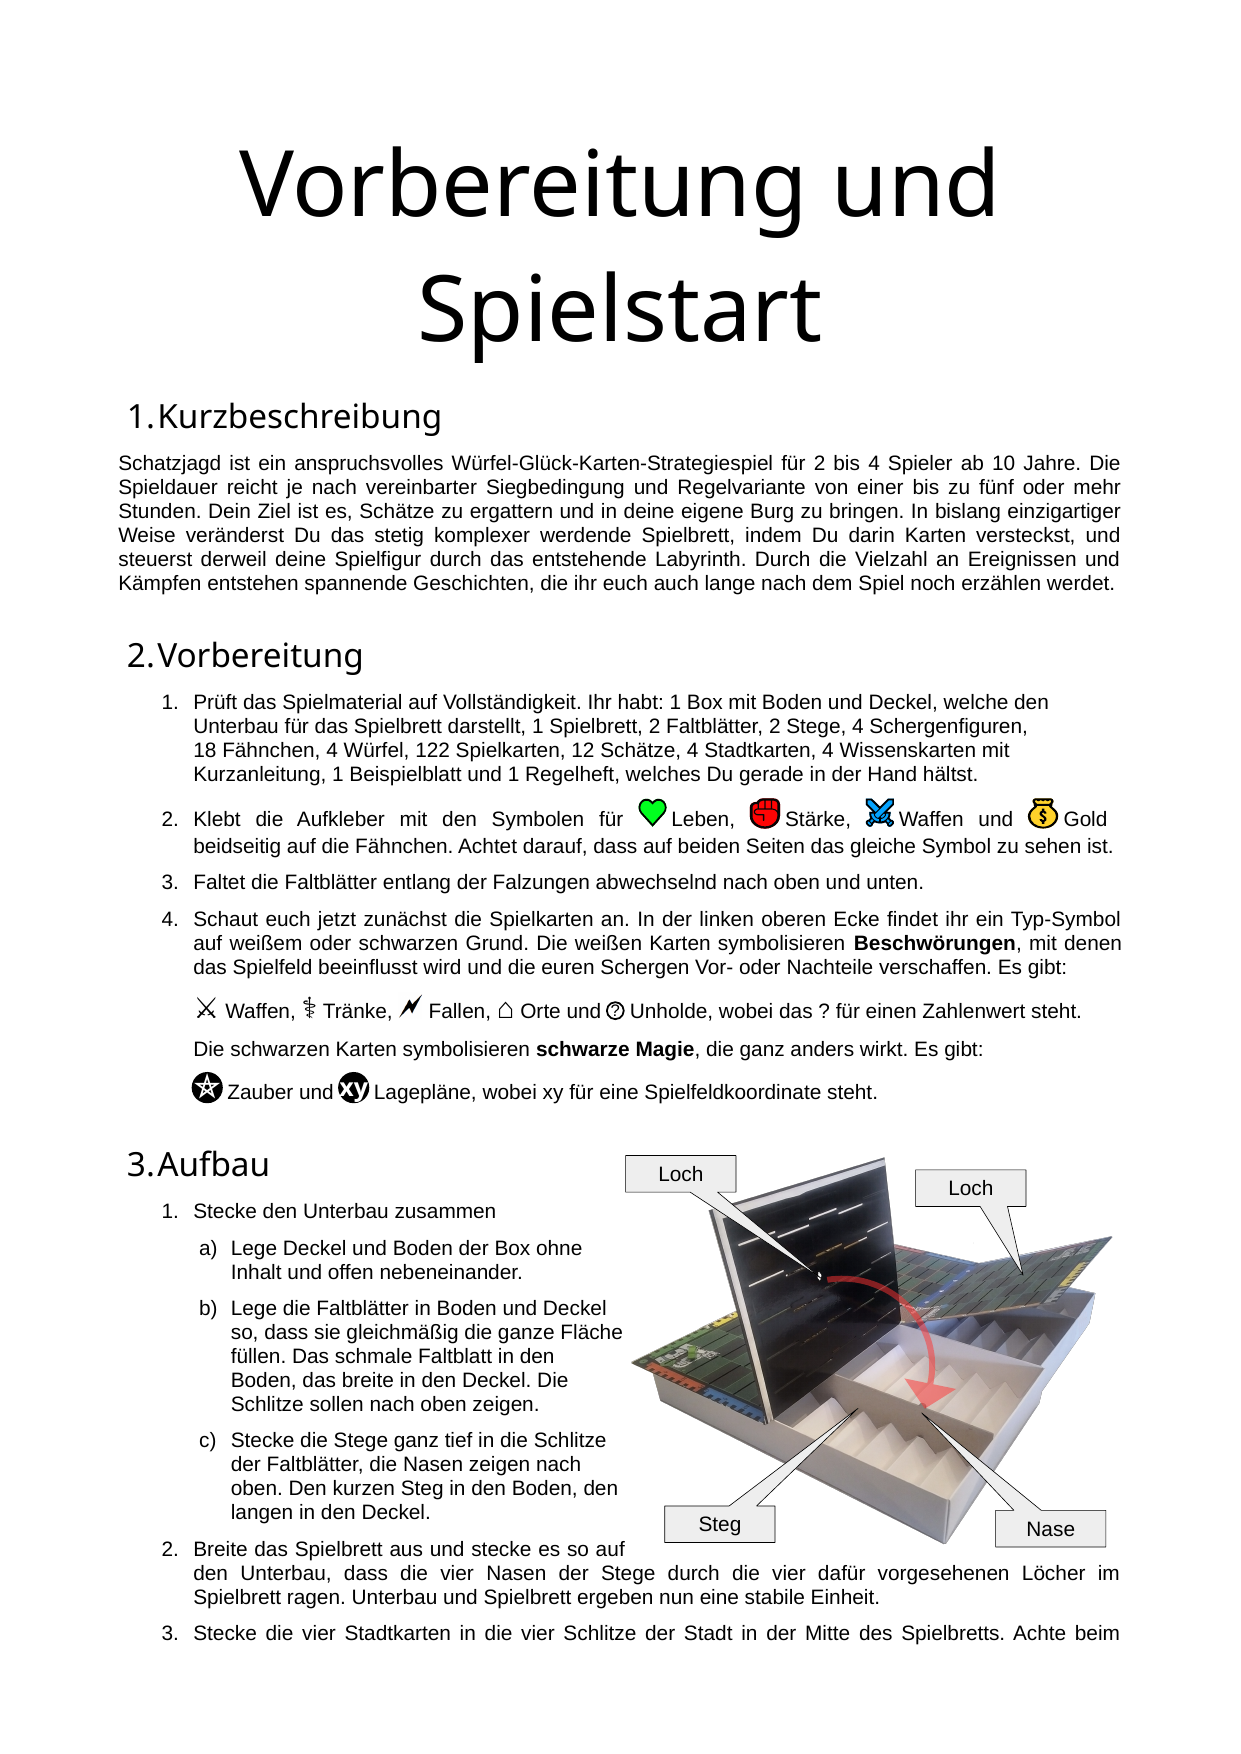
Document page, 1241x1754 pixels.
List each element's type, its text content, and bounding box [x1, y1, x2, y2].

list Breite das Spielbrett aus und stecke es so auf den Unterbau, dass die vier Nasen der Stege durch die vier dafür vorgesehenen Löcher im Spielbrett ragen. Unterbau und Spielbrett ergeben nun eine stabile Einheit. [156, 1537, 1122, 1608]
picture [625, 1155, 1119, 1551]
list Zauber und Lagepläne, wobei xy für eine Spielfeldkoordinate steht. [210, 1073, 351, 1104]
subtitle Vorbereitung [118, 632, 1122, 677]
list Faltet die Faltblätter entlang der Falzungen abwechselnd nach oben und unten. [156, 870, 1122, 894]
picture [398, 992, 423, 1019]
list Zauber und Lagepläne, wobei xy für eine Spielfeldkoordinate steht. [356, 1073, 1122, 1104]
list Stecke die Stege ganz tief in die Schlitze der Faltblätter, die Nasen zeigen nach oben. Den kurzen Steg in den Boden, den langen in den Deckel. [193, 1428, 625, 1524]
subtitle Kurzbeschreibung [118, 393, 1122, 438]
text Schatzjagd ist ein anspruchsvolles Würfel-Glück-Karten-Strategiespiel für 2 bis 4 Spieler ab 10 Jahre. Die Spieldauer reicht je nach vereinbarter Siegbedingung und Regelvariante von einer bis zu fünf oder mehr Stunden. Dein Ziel ist es, Schätze zu ergattern und in deine eigene Burg zu bringen. In bislang einzigartiger Weise veränderst Du das stetig komplexer werdende Spielbrett, indem Du darin Karten versteckst, und steuerst derweil deine Spielfigur durch das entstehende Labyrinth. Durch die Vielzahl an Ereignissen und Kämpfen entstehen spannende Geschichten, die ihr euch auch lange nach dem Spiel noch erzählen werdet. [118, 451, 1122, 594]
list Schaut euch jetzt zunächst die Spielkarten an. In der linken oberen Ecke findet ihr ein Typ-Symbol auf weißem oder schwarzen Grund. Die weißen Karten symbolisieren Beschwörungen, mit denen das Spielfeld beeinflusst wird und die euren Schergen Vor- oder Nachteile verschaffen. Es gibt: [156, 907, 1122, 978]
list Prüft das Spielmaterial auf Vollständigkeit. Ihr habt: 1 Box mit Boden und Deckel, welche den Unterbau für das Spielbrett darstellt, 1 Spielbrett, 2 Faltblätter, 2 Stege, 4 Schergenfiguren, 18 Fähnchen, 4 Würfel, 122 Spielkarten, 12 Schätze, 4 Stadtkarten, 4 Wissenskarten mit Kurzanleitung, 1 Beispielblatt und 1 Regelheft, welches Du gerade in der Hand hältst. [156, 690, 1122, 786]
list Lege die Faltblätter in Boden und Deckel so, dass sie gleichmäßig die ganze Fläche füllen. Das schmale Faltblatt in den Boden, das breite in den Deckel. Die Schlitze sollen nach oben zeigen. [193, 1296, 625, 1416]
list Klebt die Aufkleber mit den Symbolen für Leben, Stärke, Waffen und Gold beidseitig auf die Fähnchen. Achtet darauf, dass auf beiden Seiten das gleiche Symbol zu sehen ist. [156, 798, 1122, 858]
list Die schwarzen Karten symbolisieren schwarze Magie, die ganz anders wirkt. Es gibt: [156, 1037, 1122, 1061]
list Stecke die vier Stadtkarten in die vier Schlitze der Stadt in der Mitte des Spielbretts. Achte beim [156, 1621, 1122, 1645]
subtitle Aufbau [118, 1141, 1122, 1187]
list Stecke den Unterbau zusammen [156, 1199, 625, 1223]
list Zauber und Lagepläne, wobei xy für eine Spielfeldkoordinate steht. [156, 1073, 205, 1104]
text Vorbereitung und Spielstart [118, 118, 1122, 368]
list Lege Deckel und Boden der Box ohne Inhalt und offen nebeneinander. [193, 1236, 625, 1283]
list ⚔ Waffen, ⚕ Tränke, Fallen, ⌂ Orte und Unholde, wobei das ? für einen Zahlenwert steht. [156, 991, 1122, 1024]
